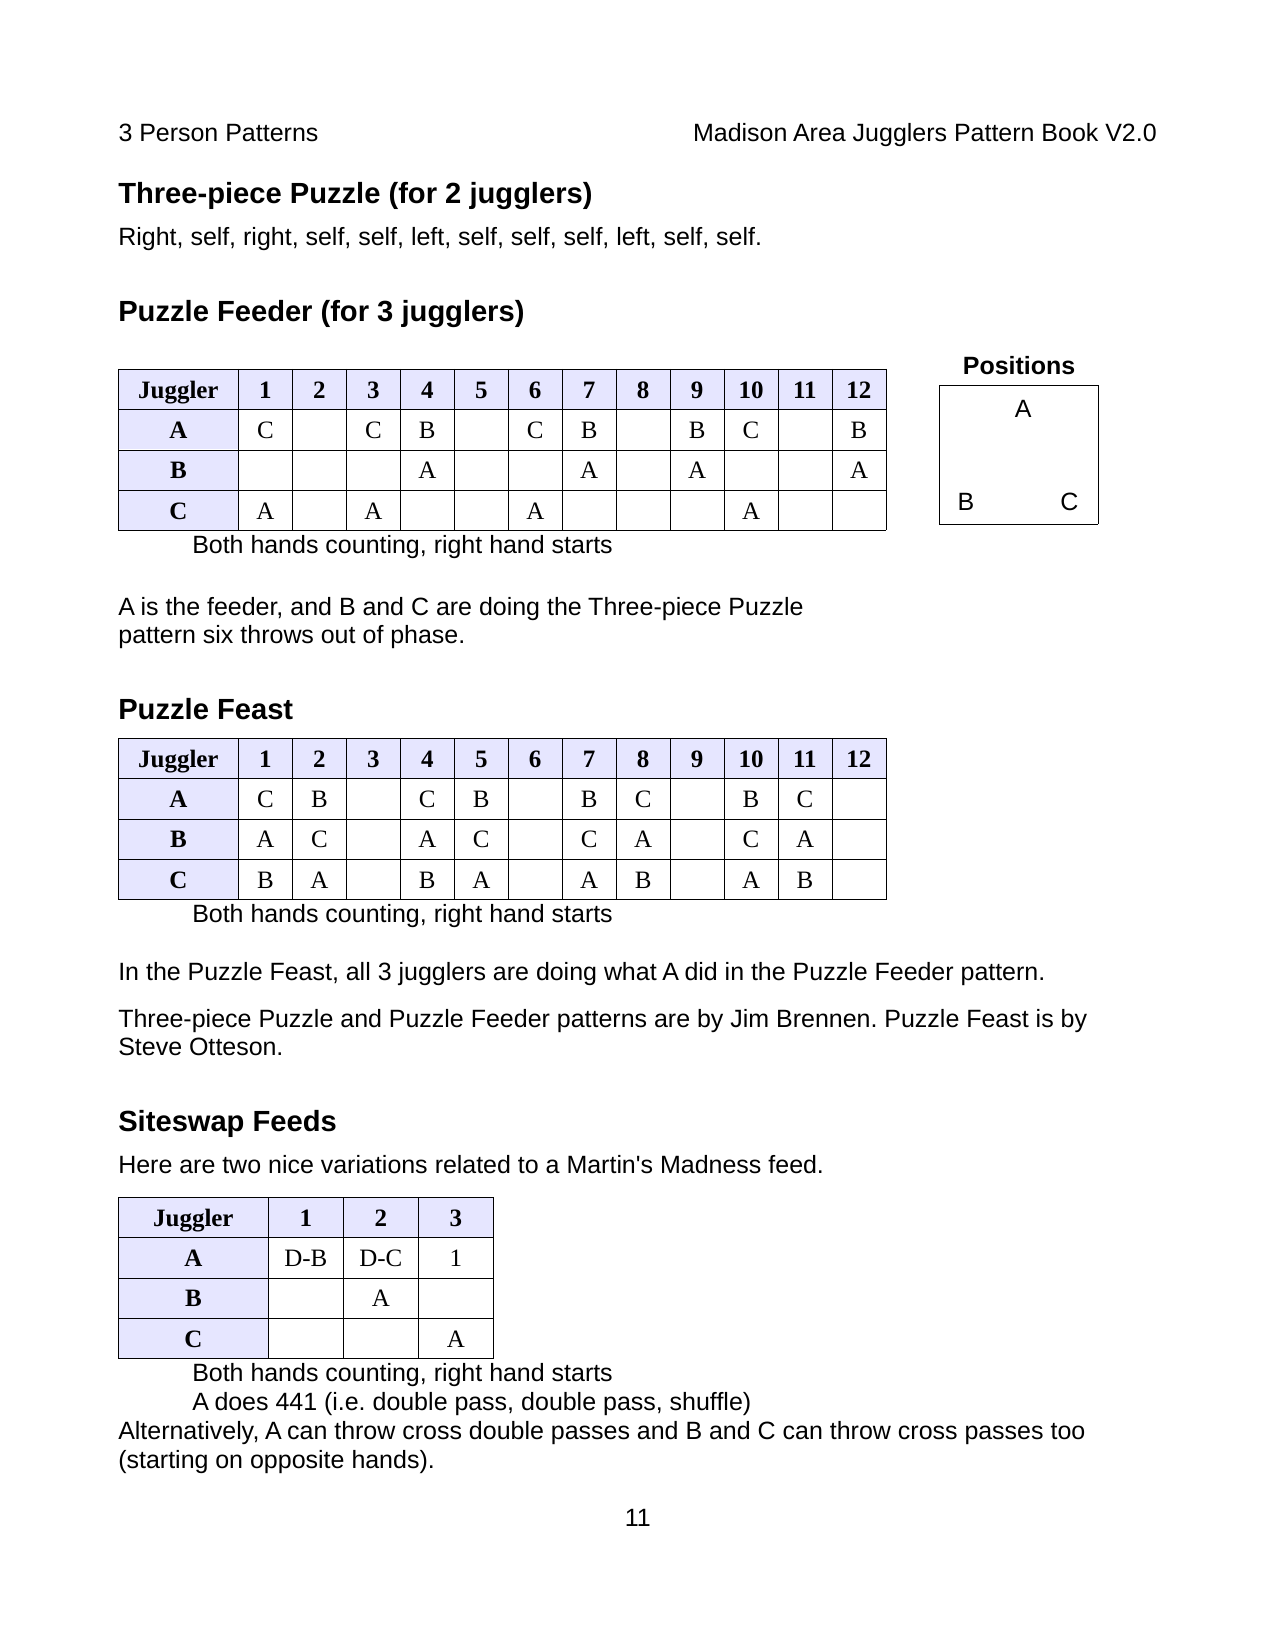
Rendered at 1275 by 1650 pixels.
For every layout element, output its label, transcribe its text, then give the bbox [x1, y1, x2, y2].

table_cell A [455, 860, 508, 899]
table_header 3 [347, 739, 400, 778]
table_cell A [239, 491, 292, 530]
table_cell [347, 779, 400, 819]
subtitle Puzzle Feeder (for 3 jugglers) [118, 294, 1157, 328]
table_cell [239, 451, 292, 490]
table_header 3 [419, 1198, 493, 1237]
table_cell C [239, 779, 292, 819]
table_header 6 [509, 370, 562, 409]
table_cell [833, 860, 886, 899]
table_cell A [833, 451, 886, 490]
table_header Juggler [119, 739, 238, 778]
table_cell B [119, 451, 238, 490]
table_cell [991, 431, 1042, 478]
table_cell B [779, 860, 832, 899]
table_cell [347, 451, 400, 490]
table_cell [347, 820, 400, 859]
table_cell 1 [419, 1238, 493, 1278]
table_cell A [401, 451, 454, 490]
table_header 8 [617, 370, 670, 409]
table_header Positions [939, 345, 1098, 385]
table_header 11 [779, 739, 832, 778]
text A is the feeder, and B and C are doing the Three-piece Puzzle pattern six throws out of phase. [118, 591, 1157, 649]
table_header 11 [779, 370, 832, 409]
table_cell B [401, 410, 454, 449]
table_cell [509, 820, 562, 859]
table_cell [1042, 386, 1098, 431]
table_header 7 [563, 739, 616, 778]
table_header 2 [293, 739, 346, 778]
table_cell [617, 451, 670, 490]
table_cell B [725, 779, 778, 819]
table_cell C [617, 779, 670, 819]
table_header 8 [617, 739, 670, 778]
table_cell [563, 491, 616, 530]
table_header 9 [671, 370, 724, 409]
table_cell B [119, 1279, 268, 1318]
text Both hands counting, right hand starts [118, 1358, 1157, 1387]
subtitle Siteswap Feeds [118, 1104, 1157, 1138]
table_cell B [239, 860, 292, 899]
table_cell [940, 431, 991, 478]
table_cell C [119, 491, 238, 530]
table_cell A [617, 820, 670, 859]
table_header 2 [293, 370, 346, 409]
table_cell [833, 779, 886, 819]
table_cell [671, 820, 724, 859]
table_header 1 [239, 739, 292, 778]
table_header 4 [401, 370, 454, 409]
table_cell A [119, 1238, 268, 1278]
table_cell D-C [344, 1238, 418, 1278]
table_cell [509, 779, 562, 819]
table_cell [671, 779, 724, 819]
text Here are two nice variations related to a Martin's Madness feed. [118, 1150, 1157, 1179]
text Right, self, right, self, self, left, self, self, self, left, self, self. [118, 222, 1157, 251]
table_cell [455, 410, 508, 449]
table_cell A [991, 386, 1042, 431]
table_cell A [119, 410, 238, 449]
table_cell [617, 491, 670, 530]
table_cell [347, 860, 400, 899]
table_cell [293, 410, 346, 449]
table_cell [1042, 431, 1098, 478]
table_cell [833, 820, 886, 859]
table_cell [991, 478, 1042, 524]
table_header Juggler [119, 370, 238, 409]
table_cell C [1042, 478, 1098, 524]
table_header 5 [455, 370, 508, 409]
table_cell C [119, 860, 238, 899]
table_cell B [617, 860, 670, 899]
text A does 441 (i.e. double pass, double pass, shuffle) [118, 1387, 1157, 1416]
table_cell [671, 491, 724, 530]
table_cell [293, 451, 346, 490]
table_cell C [293, 820, 346, 859]
table_cell [671, 860, 724, 899]
table_cell [617, 410, 670, 449]
table_cell [455, 451, 508, 490]
table_cell [401, 491, 454, 530]
table_cell [725, 451, 778, 490]
subtitle Puzzle Feast [118, 692, 1157, 726]
table_cell C [725, 410, 778, 449]
table_header 10 [725, 739, 778, 778]
table_header 5 [455, 739, 508, 778]
table_cell A [779, 820, 832, 859]
table_cell A [563, 451, 616, 490]
table_cell B [671, 410, 724, 449]
table_cell C [119, 1319, 268, 1358]
table_cell [779, 410, 832, 449]
table_cell [455, 491, 508, 530]
table_cell [779, 451, 832, 490]
text In the Puzzle Feast, all 3 jugglers are doing what A did in the Puzzle Feeder pattern. [118, 957, 1157, 986]
table_cell A [293, 860, 346, 899]
table_header 6 [509, 739, 562, 778]
table_cell B [293, 779, 346, 819]
table_cell C [509, 410, 562, 449]
table_cell B [401, 860, 454, 899]
table_header 4 [401, 739, 454, 778]
table_cell [293, 491, 346, 530]
table_cell A [725, 491, 778, 530]
table_header 12 [833, 370, 886, 409]
table_header 7 [563, 370, 616, 409]
table_cell [940, 386, 991, 431]
table_header 10 [725, 370, 778, 409]
table_cell A [563, 860, 616, 899]
table_cell B [455, 779, 508, 819]
table_cell C [347, 410, 400, 449]
table_cell C [725, 820, 778, 859]
table_cell [509, 451, 562, 490]
subtitle Three-piece Puzzle (for 2 jugglers) [118, 176, 1157, 210]
table_cell A [239, 820, 292, 859]
table_cell A [119, 779, 238, 819]
table_cell A [725, 860, 778, 899]
table_cell B [119, 820, 238, 859]
table_header 1 [239, 370, 292, 409]
table_cell A [671, 451, 724, 490]
table_header 9 [671, 739, 724, 778]
table_header Juggler [119, 1198, 268, 1237]
table_cell B [940, 478, 991, 524]
table_cell [269, 1279, 343, 1318]
table_cell [509, 860, 562, 899]
table_header 3 [347, 370, 400, 409]
table_cell A [401, 820, 454, 859]
table_cell [419, 1279, 493, 1318]
text Both hands counting, right hand starts [118, 530, 888, 559]
table_cell C [239, 410, 292, 449]
table_cell C [563, 820, 616, 859]
table_cell [344, 1319, 418, 1358]
table_cell C [401, 779, 454, 819]
table_cell C [779, 779, 832, 819]
table_cell A [509, 491, 562, 530]
text Both hands counting, right hand starts [118, 899, 1157, 928]
table_cell B [563, 410, 616, 449]
table_header 2 [344, 1198, 418, 1237]
table_cell [269, 1319, 343, 1358]
table_cell A [419, 1319, 493, 1358]
table_cell D-B [269, 1238, 343, 1278]
table_header 1 [269, 1198, 343, 1237]
text Three-piece Puzzle and Puzzle Feeder patterns are by Jim Brennen. Puzzle Feast is by Steve Otteson. [118, 1004, 1157, 1061]
table_header 12 [833, 739, 886, 778]
table_cell C [455, 820, 508, 859]
text Alternatively, A can throw cross double passes and B and C can throw cross passes too (starting on opposite hands). [118, 1416, 1157, 1473]
table_cell A [347, 491, 400, 530]
table_cell [833, 491, 886, 530]
table_cell B [833, 410, 886, 449]
table_cell B [563, 779, 616, 819]
table_cell A [344, 1279, 418, 1318]
table_cell [779, 491, 832, 530]
